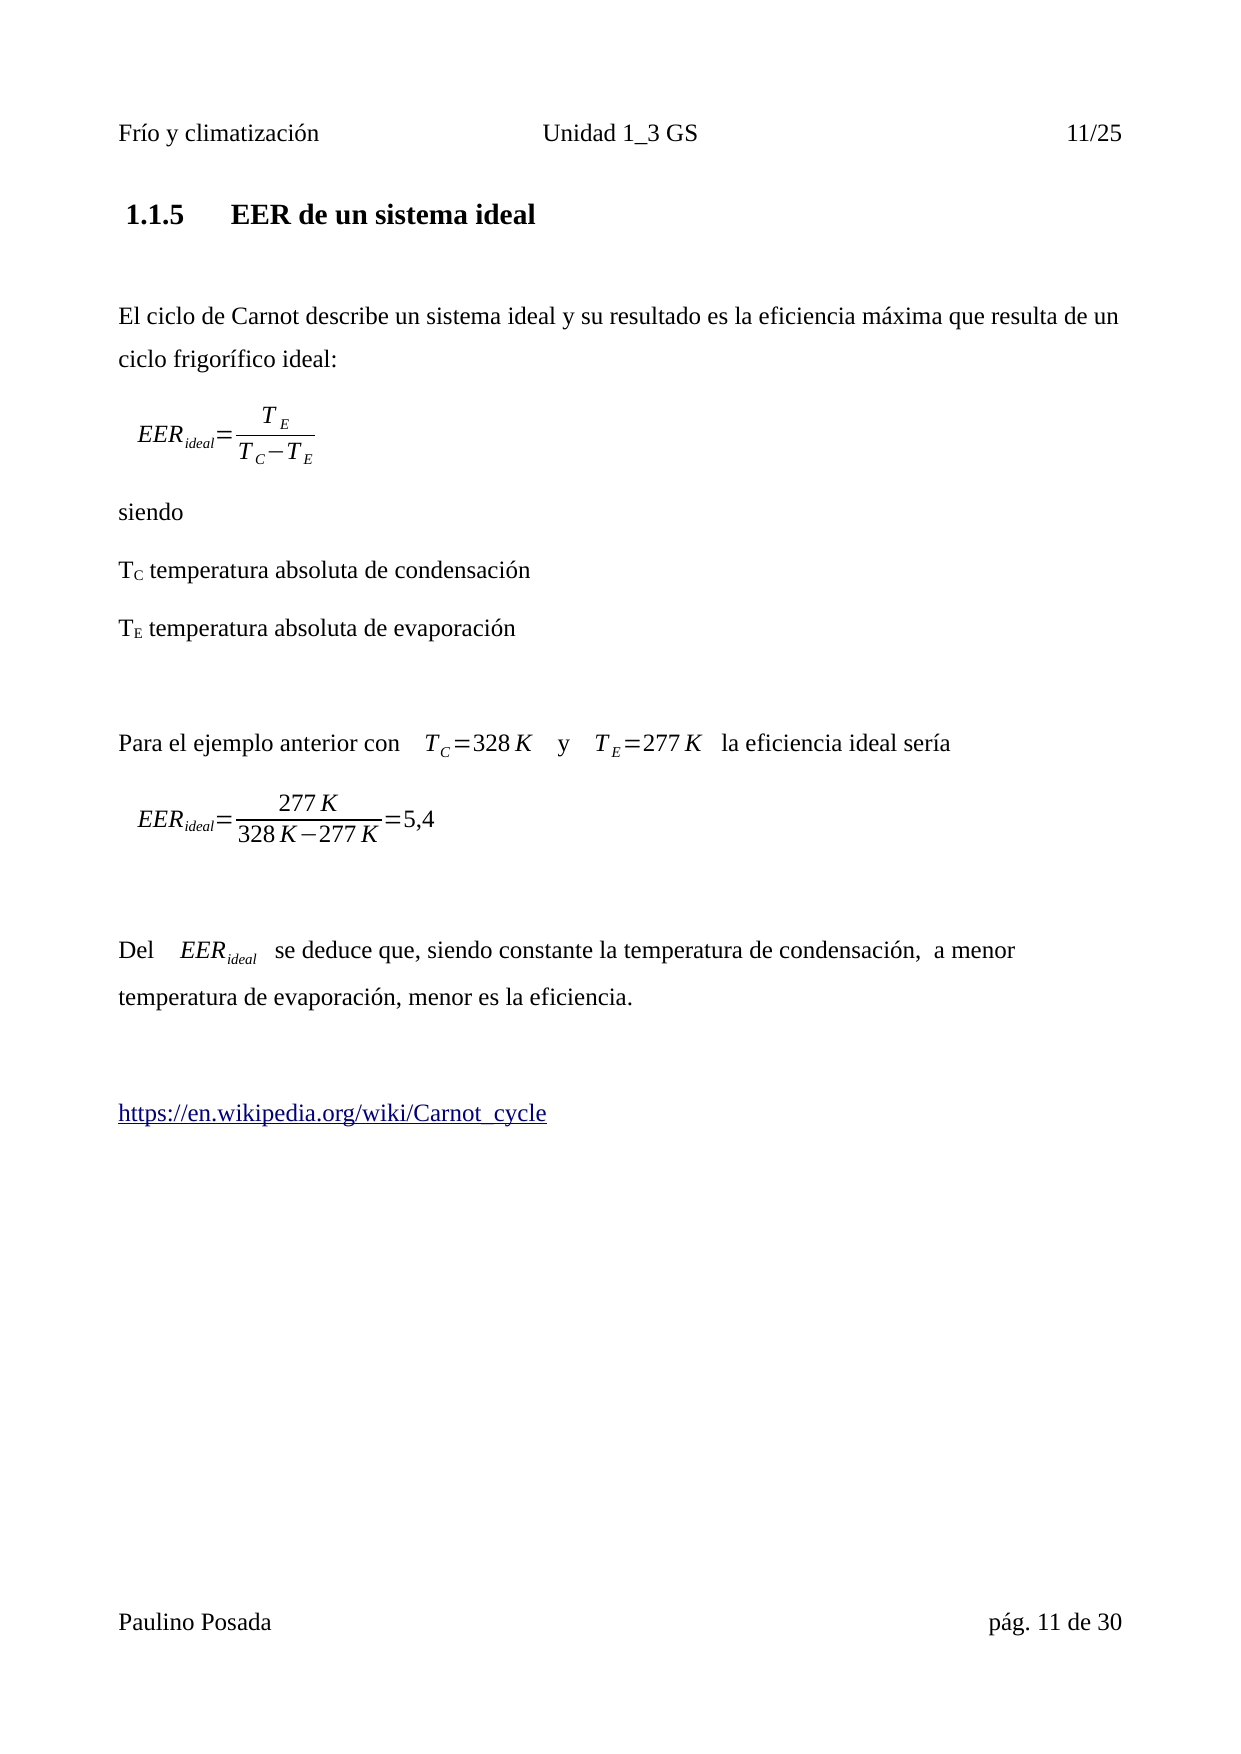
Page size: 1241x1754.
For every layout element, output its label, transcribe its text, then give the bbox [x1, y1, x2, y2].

text TE temperatura absoluta de evaporación [118, 613, 1122, 641]
subtitle EER de un sistema ideal [118, 197, 1122, 231]
text El ciclo de Carnot describe un sistema ideal y su resultado es la eficiencia máxima que resulta de un ciclo frigorífico ideal: [118, 301, 1122, 373]
text TC temperatura absoluta de condensación [118, 555, 1122, 584]
text https://en.wikipedia.org/wiki/Carnot_cycle [118, 1098, 1122, 1126]
text Para el ejemplo anterior con y la eficiencia ideal sería [118, 728, 1122, 761]
text siendo [118, 497, 1122, 526]
text Del se deduce que, siendo constante la temperatura de condensación, a menor temperatura de evaporación, menor es la eficiencia. [118, 935, 1122, 1011]
